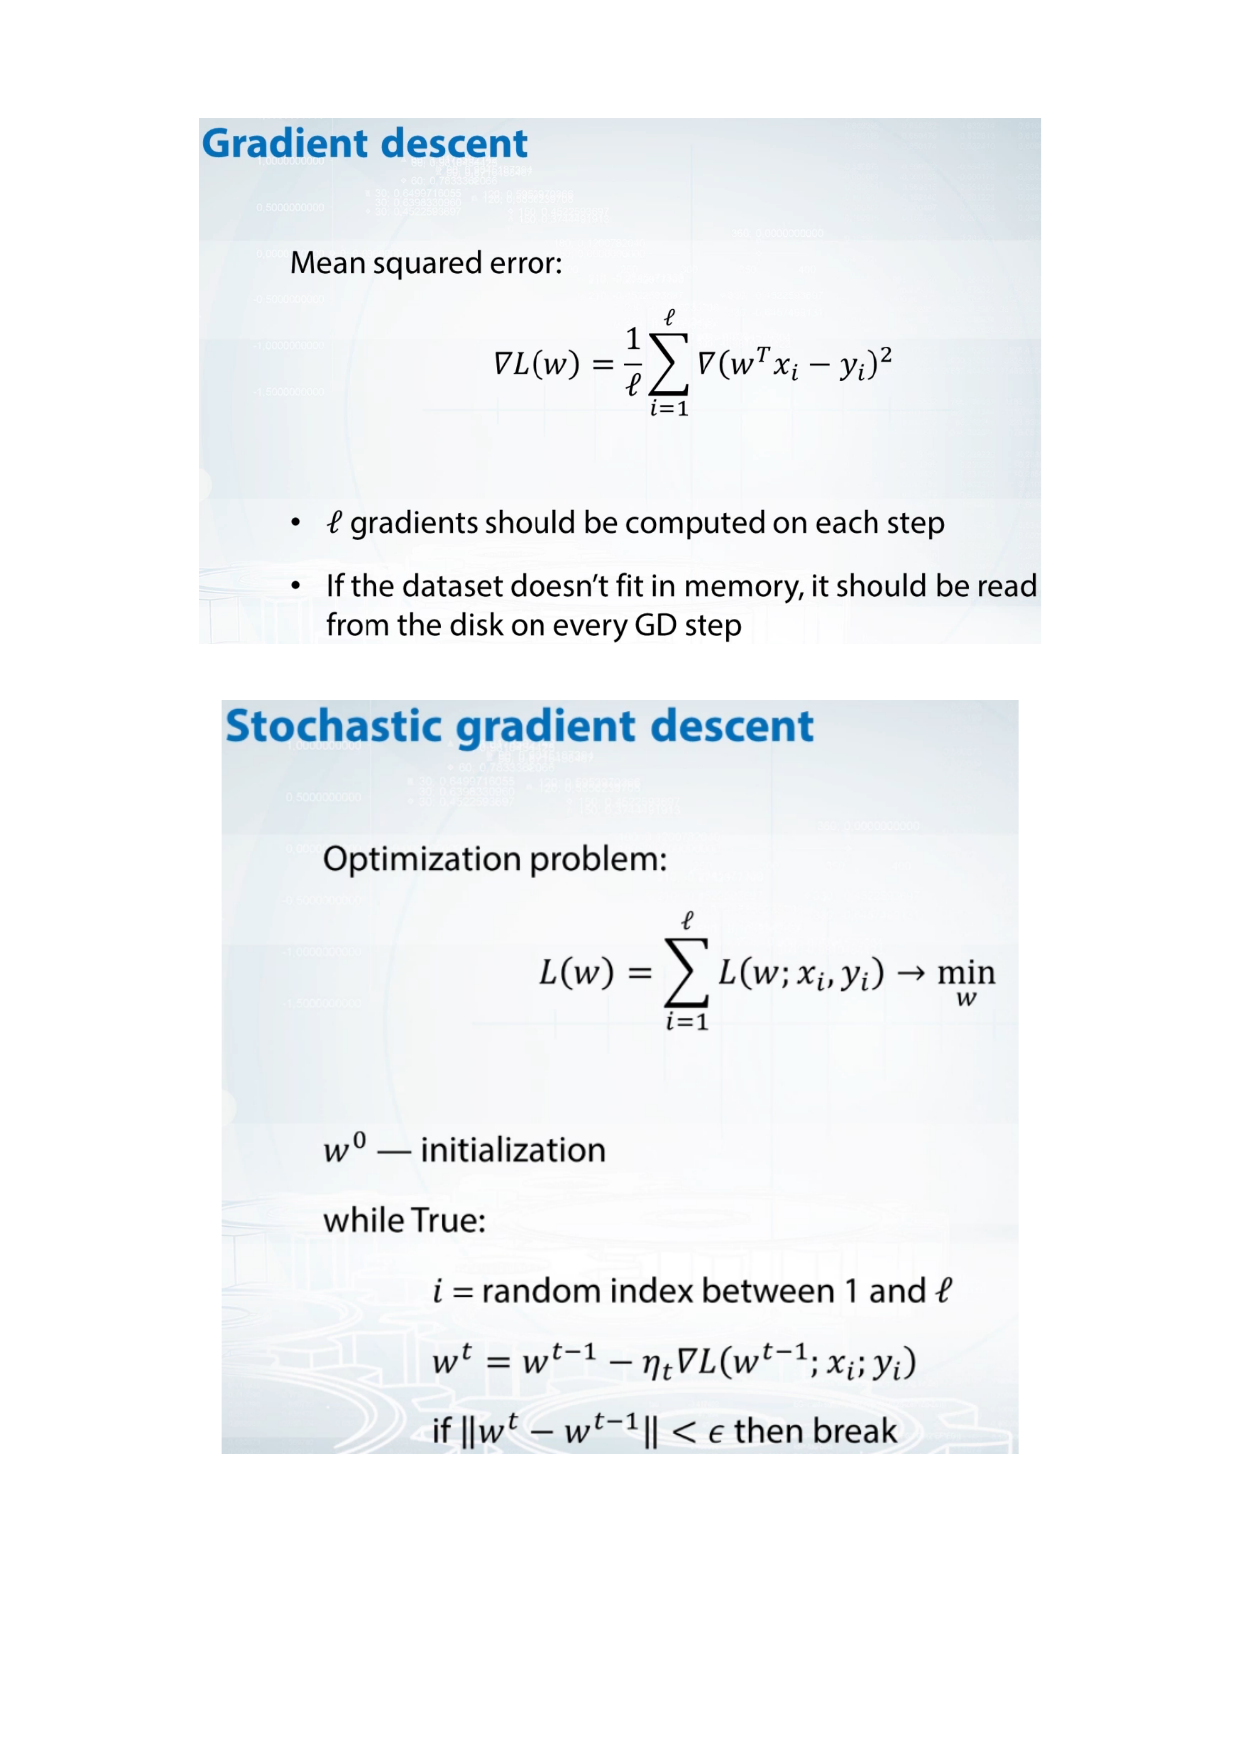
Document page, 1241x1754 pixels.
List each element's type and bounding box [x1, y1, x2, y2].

picture [199, 118, 1042, 644]
picture [221, 700, 1019, 1454]
